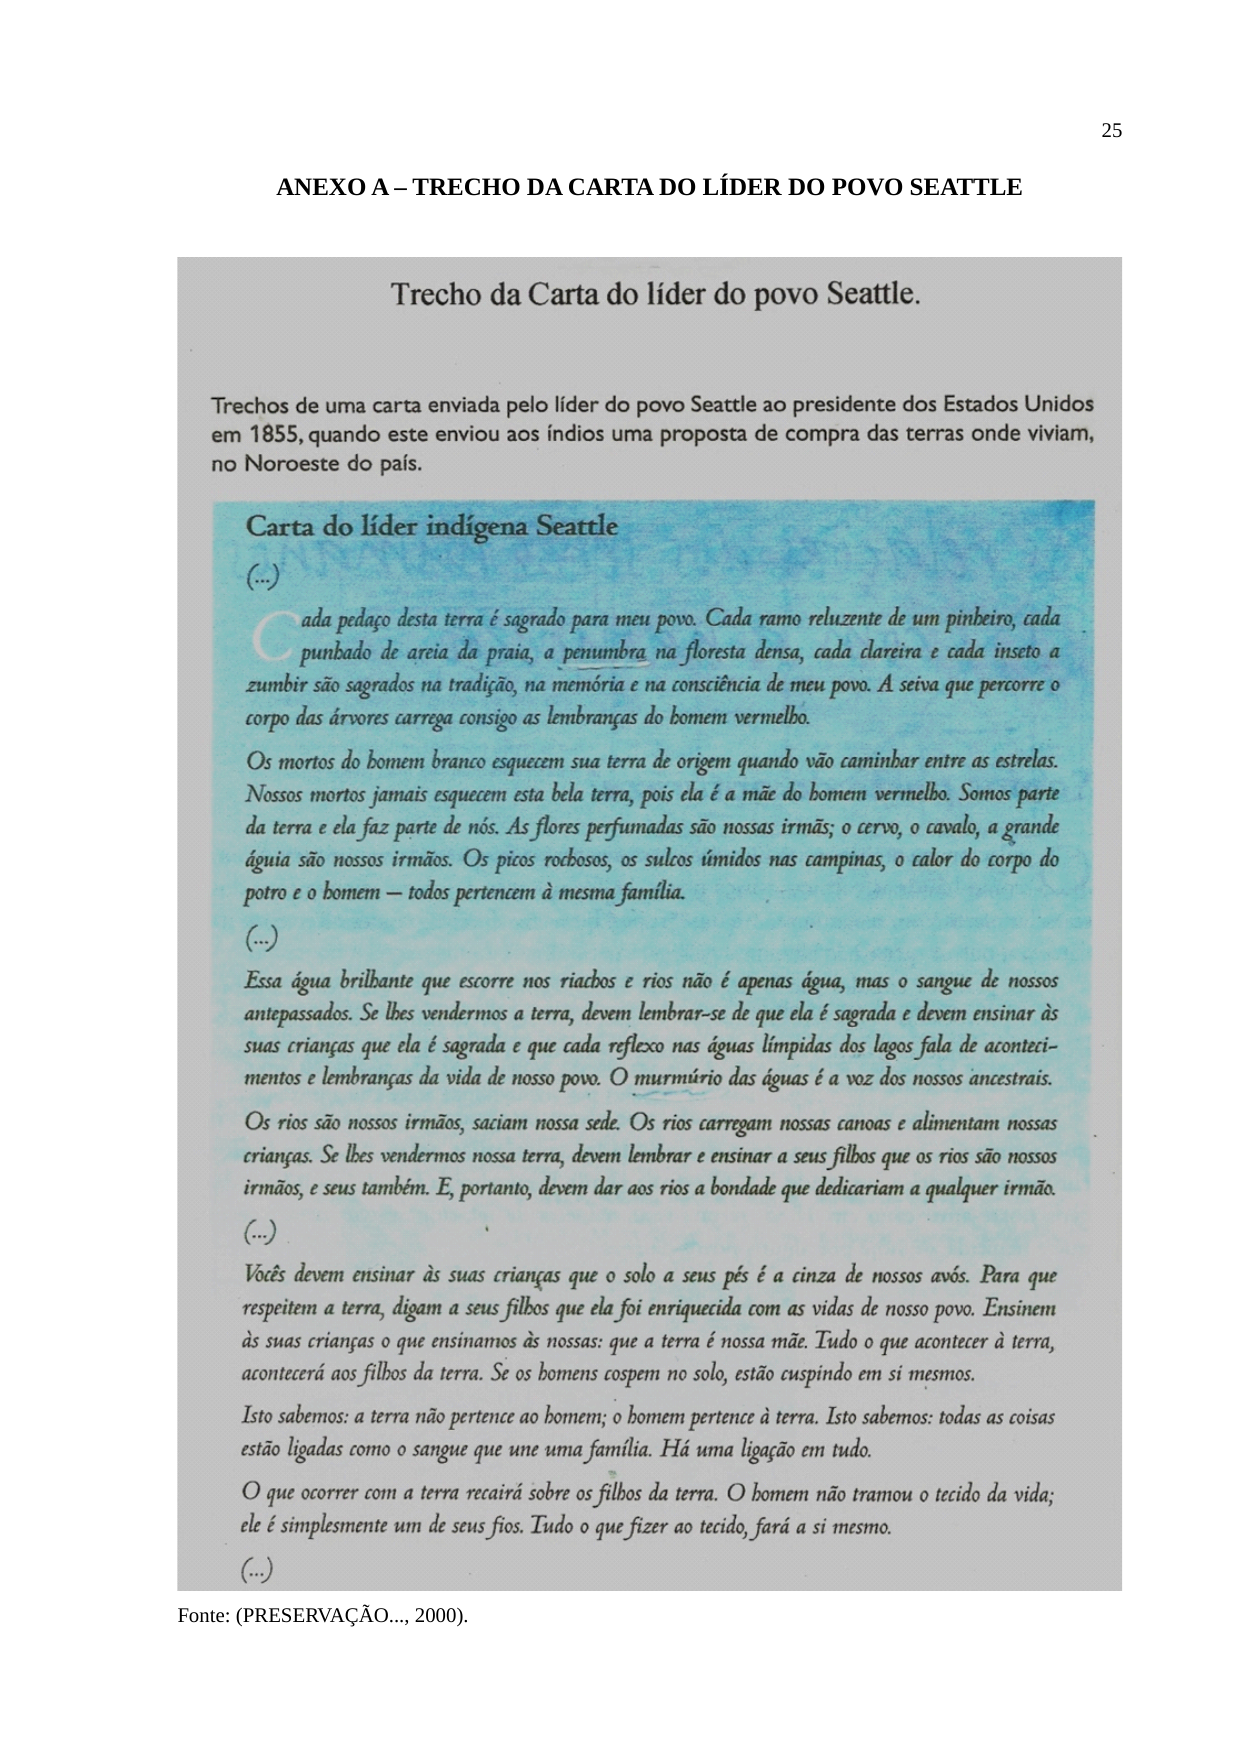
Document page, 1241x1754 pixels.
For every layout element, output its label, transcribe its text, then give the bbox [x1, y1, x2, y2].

text ANEXO A – TRECHO DA CARTA DO LÍDER DO POVO SEATTLE [177, 172, 1122, 200]
text Fonte: (PRESERVAÇÃO..., 2000). [177, 1591, 1122, 1627]
